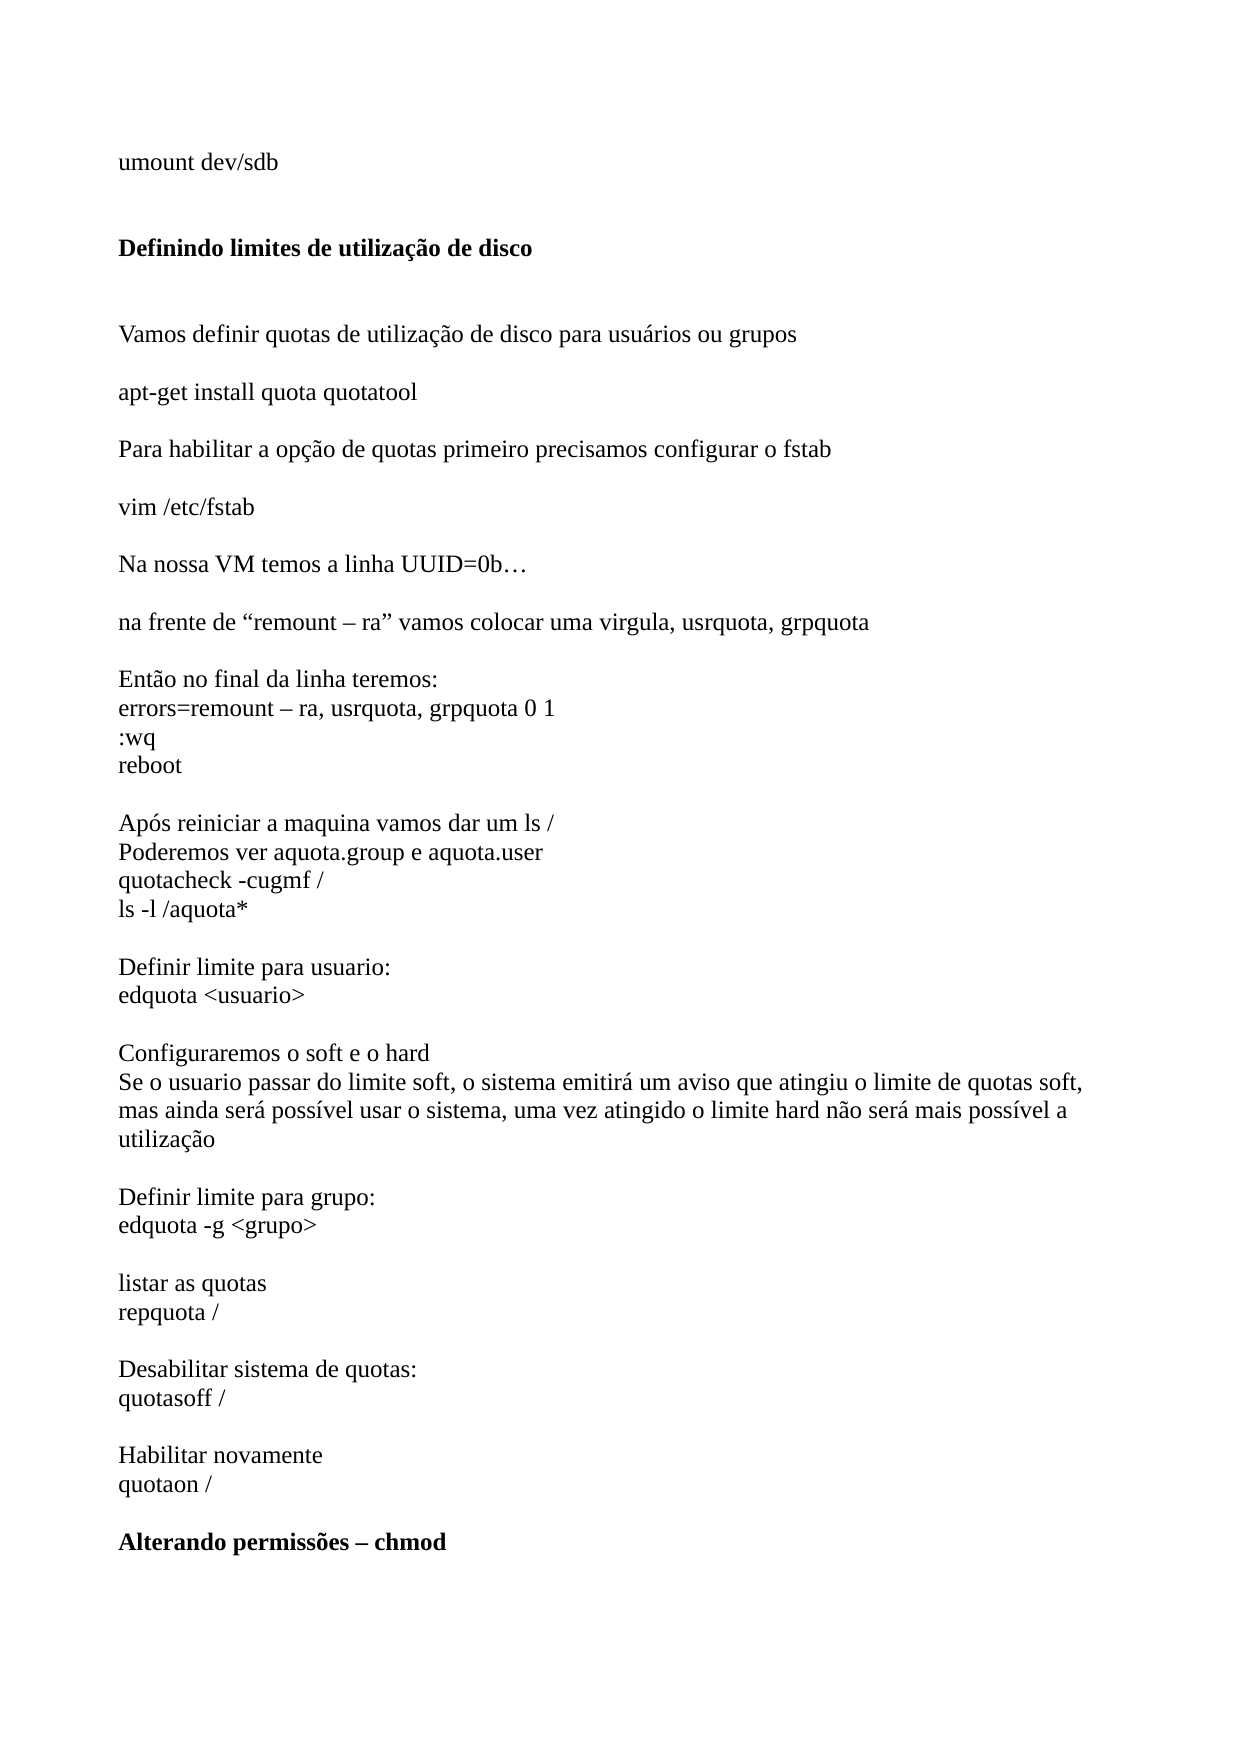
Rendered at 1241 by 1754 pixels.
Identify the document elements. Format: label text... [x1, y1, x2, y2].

text Poderemos ver aquota.group e aquota.user [118, 837, 1122, 866]
text edquota -g <grupo> [118, 1211, 1122, 1239]
text apt-get install quota quotatool [118, 377, 1122, 406]
text Se o usuario passar do limite soft, o sistema emitirá um aviso que atingiu o limite de quotas soft, mas ainda será possível usar o sistema, uma vez atingido o limite hard não será mais possível a utilização [118, 1067, 1122, 1153]
text Definir limite para usuario: [118, 952, 1122, 981]
text errors=remount – ra, usrquota, grpquota 0 1 [118, 693, 1122, 722]
text Habilitar novamente [118, 1441, 1122, 1469]
text Na nossa VM temos a linha UUID=0b… [118, 549, 1122, 578]
text Definindo limites de utilização de disco [118, 233, 1122, 262]
text ls -l /aquota* [118, 894, 1122, 923]
text Para habilitar a opção de quotas primeiro precisamos configurar o fstab [118, 434, 1122, 463]
text quotaon / [118, 1469, 1122, 1498]
text na frente de “remount – ra” vamos colocar uma virgula, usrquota, grpquota [118, 607, 1122, 636]
text Vamos definir quotas de utilização de disco para usuários ou grupos [118, 319, 1122, 348]
text quotacheck -cugmf / [118, 866, 1122, 894]
text quotasoff / [118, 1383, 1122, 1412]
text Então no final da linha teremos: [118, 664, 1122, 693]
text Configuraremos o soft e o hard [118, 1038, 1122, 1067]
text repquota / [118, 1297, 1122, 1326]
text listar as quotas [118, 1268, 1122, 1297]
text :wq [118, 722, 1122, 751]
text Definir limite para grupo: [118, 1182, 1122, 1211]
text Alterando permissões – chmod [118, 1527, 1122, 1556]
text Após reiniciar a maquina vamos dar um ls / [118, 808, 1122, 837]
text reboot [118, 751, 1122, 779]
text edquota <usuario> [118, 981, 1122, 1009]
text vim /etc/fstab [118, 492, 1122, 521]
text umount dev/sdb [118, 147, 1122, 176]
text Desabilitar sistema de quotas: [118, 1354, 1122, 1383]
